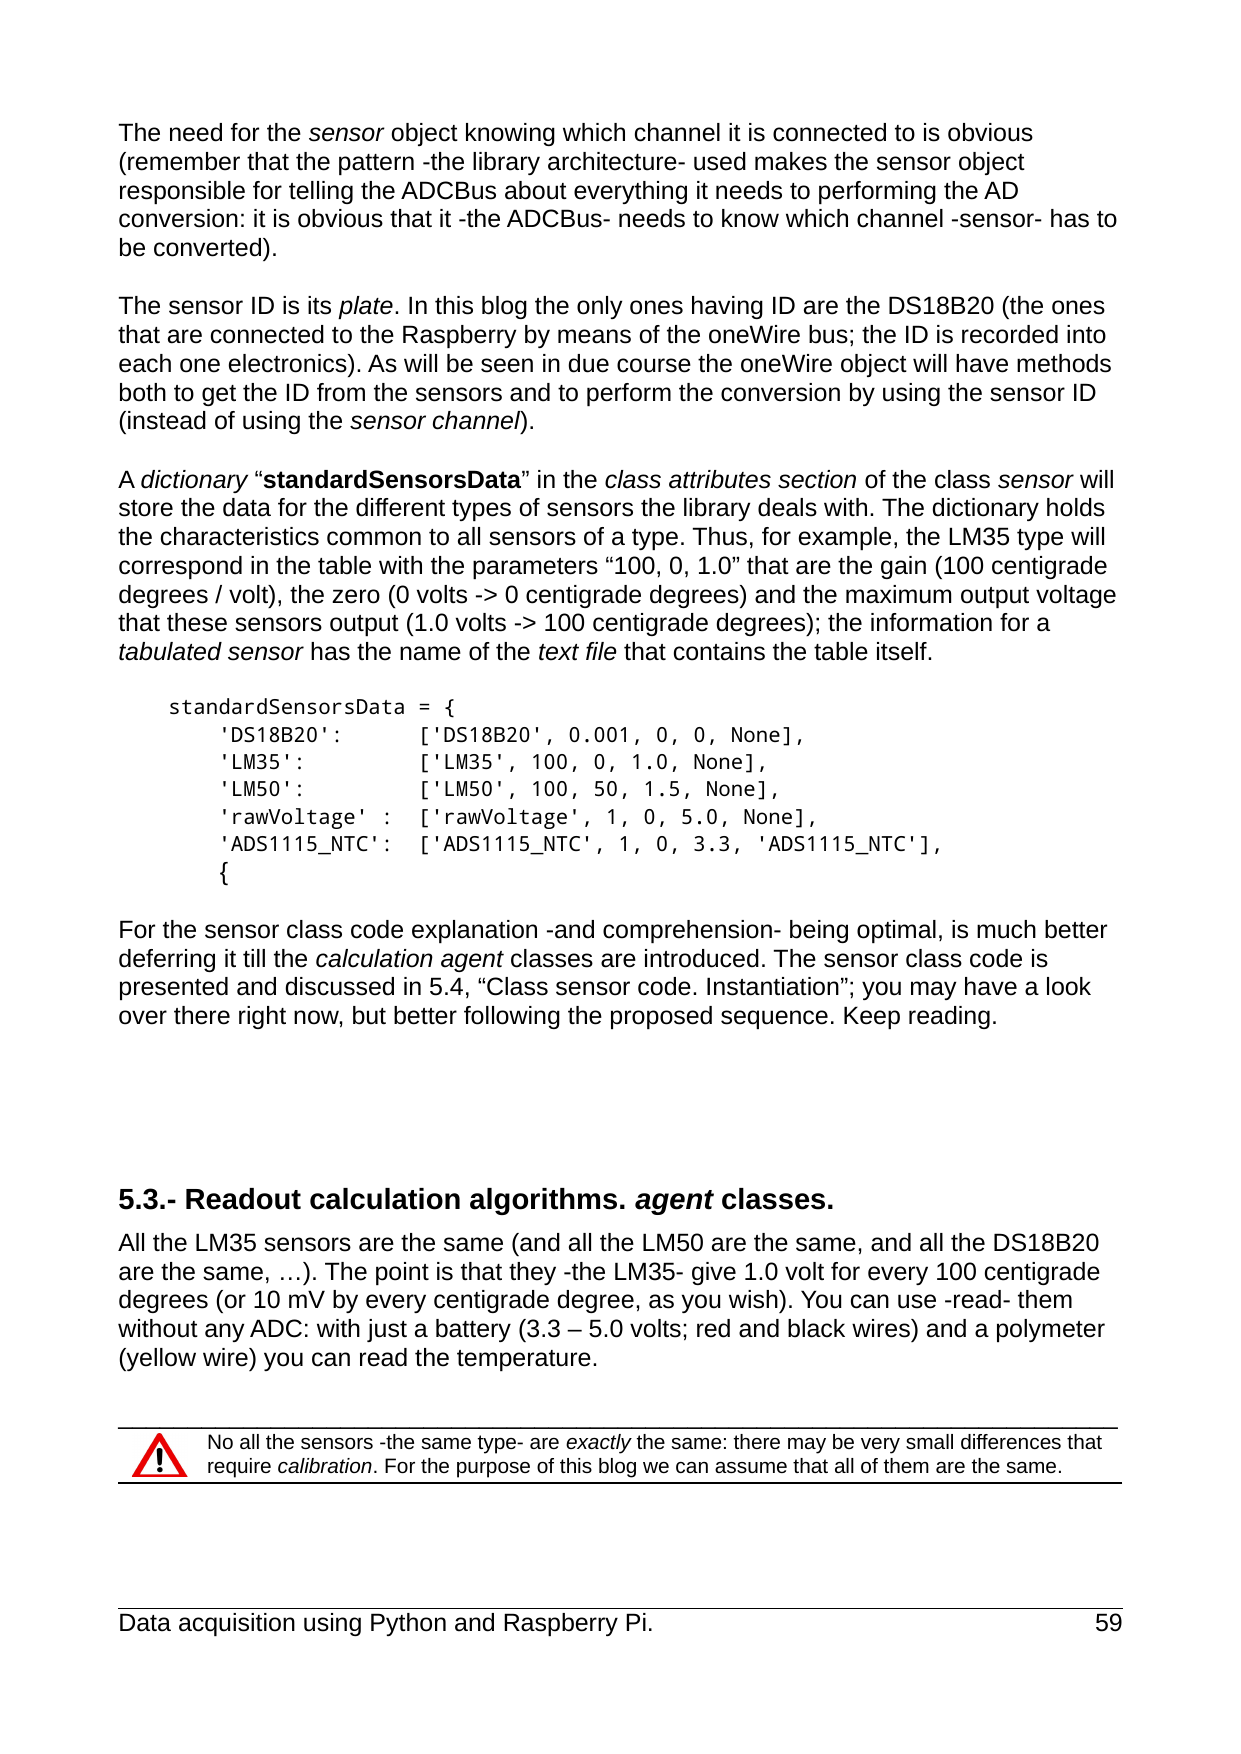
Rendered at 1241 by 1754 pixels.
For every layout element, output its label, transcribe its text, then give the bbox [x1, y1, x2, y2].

text For the sensor class code explanation -and comprehension- being optimal, is much better deferring it till the calculation agent classes are introduced. The sensor class code is presented and discussed in 5.4, “Class sensor code. Instantiation”; you may have a look over there right now, but better following the proposed sequence. Keep reading. [118, 915, 1122, 1030]
text { [118, 857, 1122, 885]
text 'DS18B20': ['DS18B20', 0.001, 0, 0, None], [118, 723, 1122, 747]
text 'LM35': ['LM35', 100, 0, 1.0, None], [118, 750, 1122, 774]
text All the LM35 sensors are the same (and all the LM50 are the same, and all the DS18B20 are the same, …). The point is that they -the LM35- give 1.0 volt for every 100 centigrade degrees (or 10 mV by every centigrade degree, as you wish). You can use -read- them without any ADC: with just a battery (3.3 – 5.0 volts; red and black wires) and a polymeter (yellow wire) you can read the temperature. [118, 1228, 1122, 1371]
text 'LM50': ['LM50', 100, 50, 1.5, None], [118, 777, 1122, 802]
text 'rawVoltage' : ['rawVoltage', 1, 0, 5.0, None], [118, 805, 1122, 829]
text A dictionary “standardSensorsData” in the class attributes section of the class sensor will store the data for the different types of sensors the library deals with. The dictionary holds the characteristics common to all sensors of a type. Thus, for example, the LM35 type will correspond in the table with the parameters “100, 0, 1.0” that are the gain (100 centigrade degrees / volt), the zero (0 volts -> 0 centigrade degrees) and the maximum output voltage that these sensors output (1.0 volts -> 100 centigrade degrees); the information for a tabulated sensor has the name of the text file that contains the table itself. [118, 464, 1122, 666]
text The sensor ID is its plate. In this blog the only ones having ID are the DS18B20 (the ones that are connected to the Raspberry by means of the oneWire bus; the ID is recorded into each one electronics). As will be seen in due course the oneWire object will have methods both to get the ID from the sensors and to perform the conversion by using the sensor ID (instead of using the sensor channel). [118, 291, 1122, 435]
text The need for the sensor object knowing which channel it is connected to is obvious (remember that the pattern -the library architecture- used makes the sensor object responsible for telling the ADCBus about everything it needs to performing the AD conversion: it is obvious that it -the ADCBus- needs to know which channel -sensor- has to be converted). [118, 118, 1122, 262]
text 'ADS1115_NTC': ['ADS1115_NTC', 1, 0, 3.3, 'ADS1115_NTC'], [118, 832, 1122, 857]
text ________________________________________________________________________ No all the sensors -the same type- are exactly the same: there may be very small differences that require calibration. For the purpose of this blog we can assume that all of them are the same. [118, 1401, 1122, 1482]
subtitle 5.3.- Readout calculation algorithms. agent classes. [118, 1182, 1122, 1215]
text standardSensorsData = { [118, 695, 1122, 720]
picture [131, 1433, 188, 1477]
